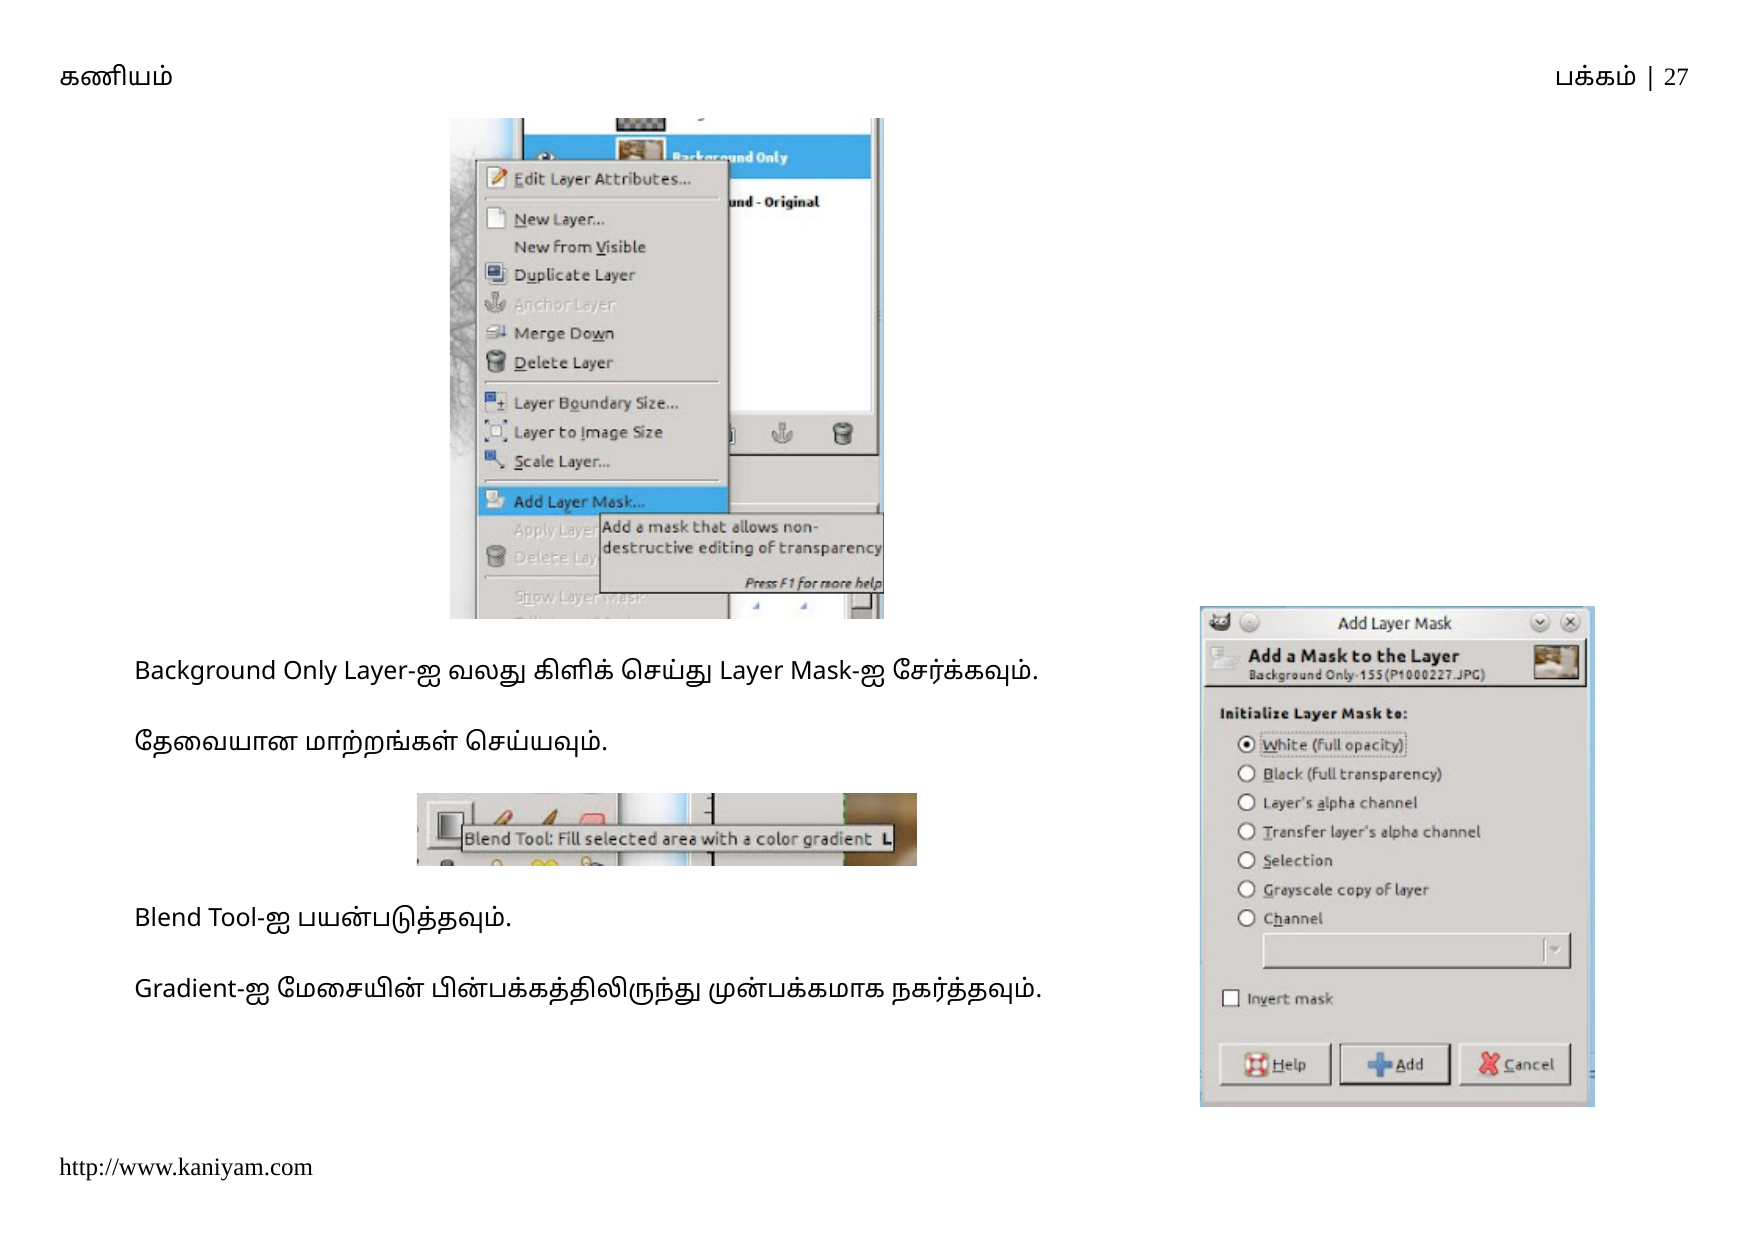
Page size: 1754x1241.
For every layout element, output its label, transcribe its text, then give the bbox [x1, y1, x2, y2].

text [1595, 900, 1695, 937]
text Blend Tool-ஐ பயன்படுத்தவும். [59, 900, 1199, 937]
picture [416, 793, 917, 866]
text தேவையான மாற்றங்கள் செய்யவும். [59, 724, 1199, 760]
picture [449, 118, 884, 619]
text Background Only Layer-ஐ வலது கிளிக் செய்து Layer Mask-ஐ சேர்க்கவும். [59, 653, 1199, 689]
picture [1199, 606, 1595, 1107]
text [1595, 653, 1695, 689]
text [1595, 724, 1695, 760]
text Gradient-ஐ மேசையின் பின்பக்கத்திலிருந்து முன்பக்கமாக நகர்த்தவும். [59, 971, 1199, 1008]
text [1595, 971, 1695, 1008]
